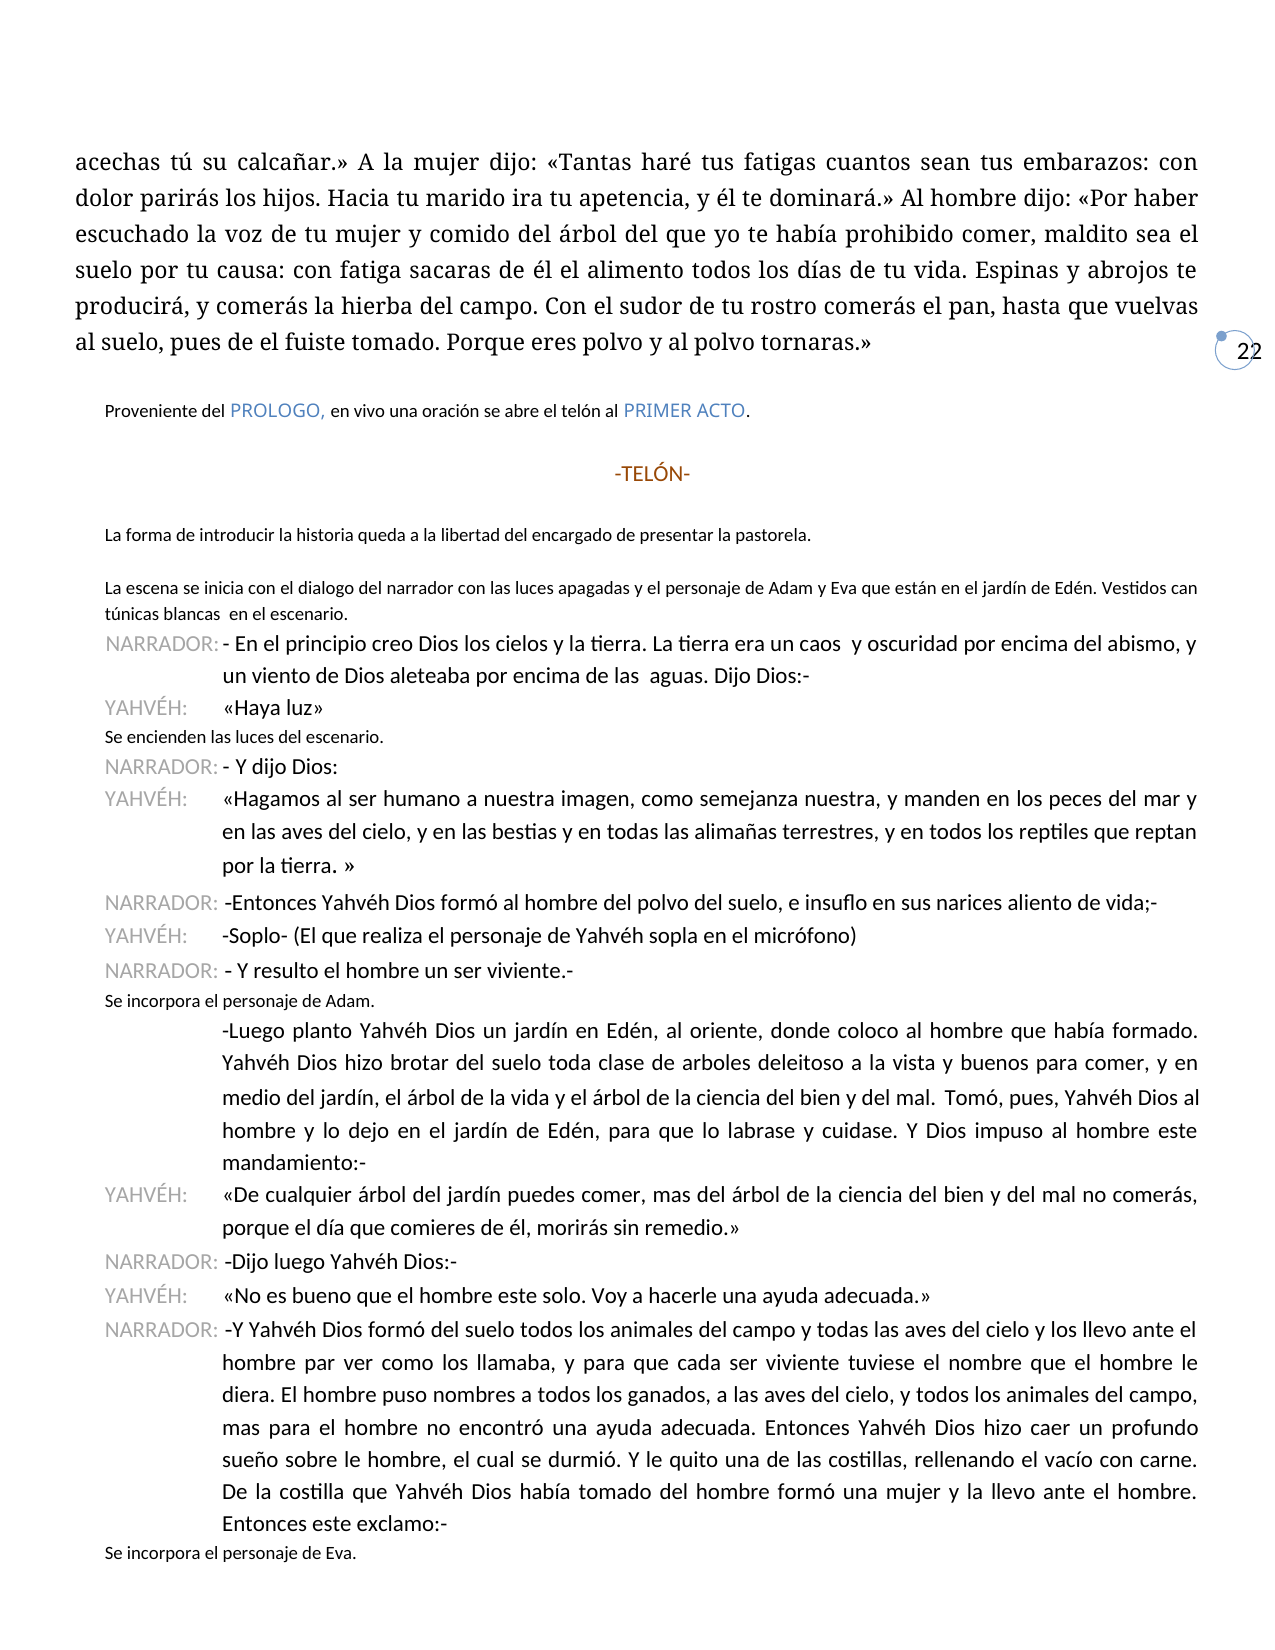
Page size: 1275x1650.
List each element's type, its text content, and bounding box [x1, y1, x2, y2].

text NARRADOR: - En el principio creo Dios los cielos y la tierra. La tierra era un caos y oscuridad por encima del abismo, y un viento de Dios aleteaba por encima de las aguas. Dijo Dios:- [105, 629, 1200, 689]
text Proveniente del PROLOGO, en vivo una oración se abre el telón al PRIMER ACTO. [104, 398, 1200, 423]
text YAHVÉH: «De cualquier árbol del jardín puedes comer, mas del árbol de la ciencia del bien y del mal no comerás, porque el día que comieres de él, morirás sin remedio.» [104, 1181, 1200, 1241]
text Se incorpora el personaje de Adam. [104, 989, 1200, 1012]
text YAHVÉH: -Soplo- (El que realiza el personaje de Yahvéh sopla en el micrófono) [104, 921, 1200, 949]
text NARRADOR: -Dijo luego Yahvéh Dios:- [104, 1245, 1200, 1276]
text Se incorpora el personaje de Eva. [104, 1542, 1200, 1564]
text Se encienden las luces del escenario. [104, 726, 1200, 748]
text NARRADOR: - Y dijo Dios: [104, 752, 1200, 780]
text YAHVÉH: «Hagamos al ser humano a nuestra imagen, como semejanza nuestra, y manden en los peces del mar y en las aves del cielo, y en las bestias y en todas las alimañas terrestres, y en todos los reptiles que reptan por la tierra. » [104, 784, 1200, 881]
text YAHVÉH: «No es bueno que el hombre este solo. Voy a hacerle una ayuda adecuada.» [104, 1281, 1200, 1309]
text NARRADOR: -Y Yahvéh Dios formó del suelo todos los animales del campo y todas las aves del cielo y los llevo ante el hombre par ver como los llamaba, y para que cada ser viviente tuviese el nombre que el hombre le diera. El hombre puso nombres a todos los ganados, a las aves del cielo, y todos los animales del campo, mas para el hombre no encontró una ayuda adecuada. Entonces Yahvéh Dios hizo caer un profundo sueño sobre le hombre, el cual se durmió. Y le quito una de las costillas, rellenando el vacío con carne. De la costilla que Yahvéh Dios había tomado del hombre formó una mujer y la llevo ante el hombre. Entonces este exclamo:- [104, 1313, 1200, 1537]
text acechas tú su calcañar.» A la mujer dijo: «Tantas haré tus fatigas cuantos sean tus embarazos: con dolor parirás los hijos. Hacia tu marido ira tu apetencia, y él te dominará.» Al hombre dijo: «Por haber escuchado la voz de tu mujer y comido del árbol del que yo te había prohibido comer, maldito sea el suelo por tu causa: con fatiga sacaras de él el alimento todos los días de tu vida. Espinas y abrojos te producirá, y comerás la hierba del campo. Con el sudor de tu rostro comerás el pan, hasta que vuelvas al suelo, pues de el fuiste tomado. Porque eres polvo y al polvo tornaras.» [75, 146, 1200, 357]
text NARRADOR: - Y resulto el hombre un ser viviente.- [104, 953, 1200, 985]
text La escena se inicia con el dialogo del narrador con las luces apagadas y el personaje de Adam y Eva que están en el jardín de Edén. Vestidos can túnicas blancas en el escenario. [104, 576, 1200, 626]
text -TELÓN- [104, 459, 1200, 487]
text NARRADOR: -Entonces Yahvéh Dios formó al hombre del polvo del suelo, e insuflo en sus narices aliento de vida;- [104, 885, 1200, 917]
text La forma de introducir la historia queda a la libertad del encargado de presentar la pastorela. [104, 523, 1200, 546]
text YAHVÉH: «Haya luz» [104, 693, 1200, 721]
text -Luego planto Yahvéh Dios un jardín en Edén, al oriente, donde coloco al hombre que había formado. Yahvéh Dios hizo brotar del suelo toda clase de arboles deleitoso a la vista y buenos para comer, y en medio del jardín, el árbol de la vida y el árbol de la ciencia del bien y del mal. Tomó, pues, Yahvéh Dios al hombre y lo dejo en el jardín de Edén, para que lo labrase y cuidase. Y Dios impuso al hombre este mandamiento:- [222, 1016, 1200, 1176]
